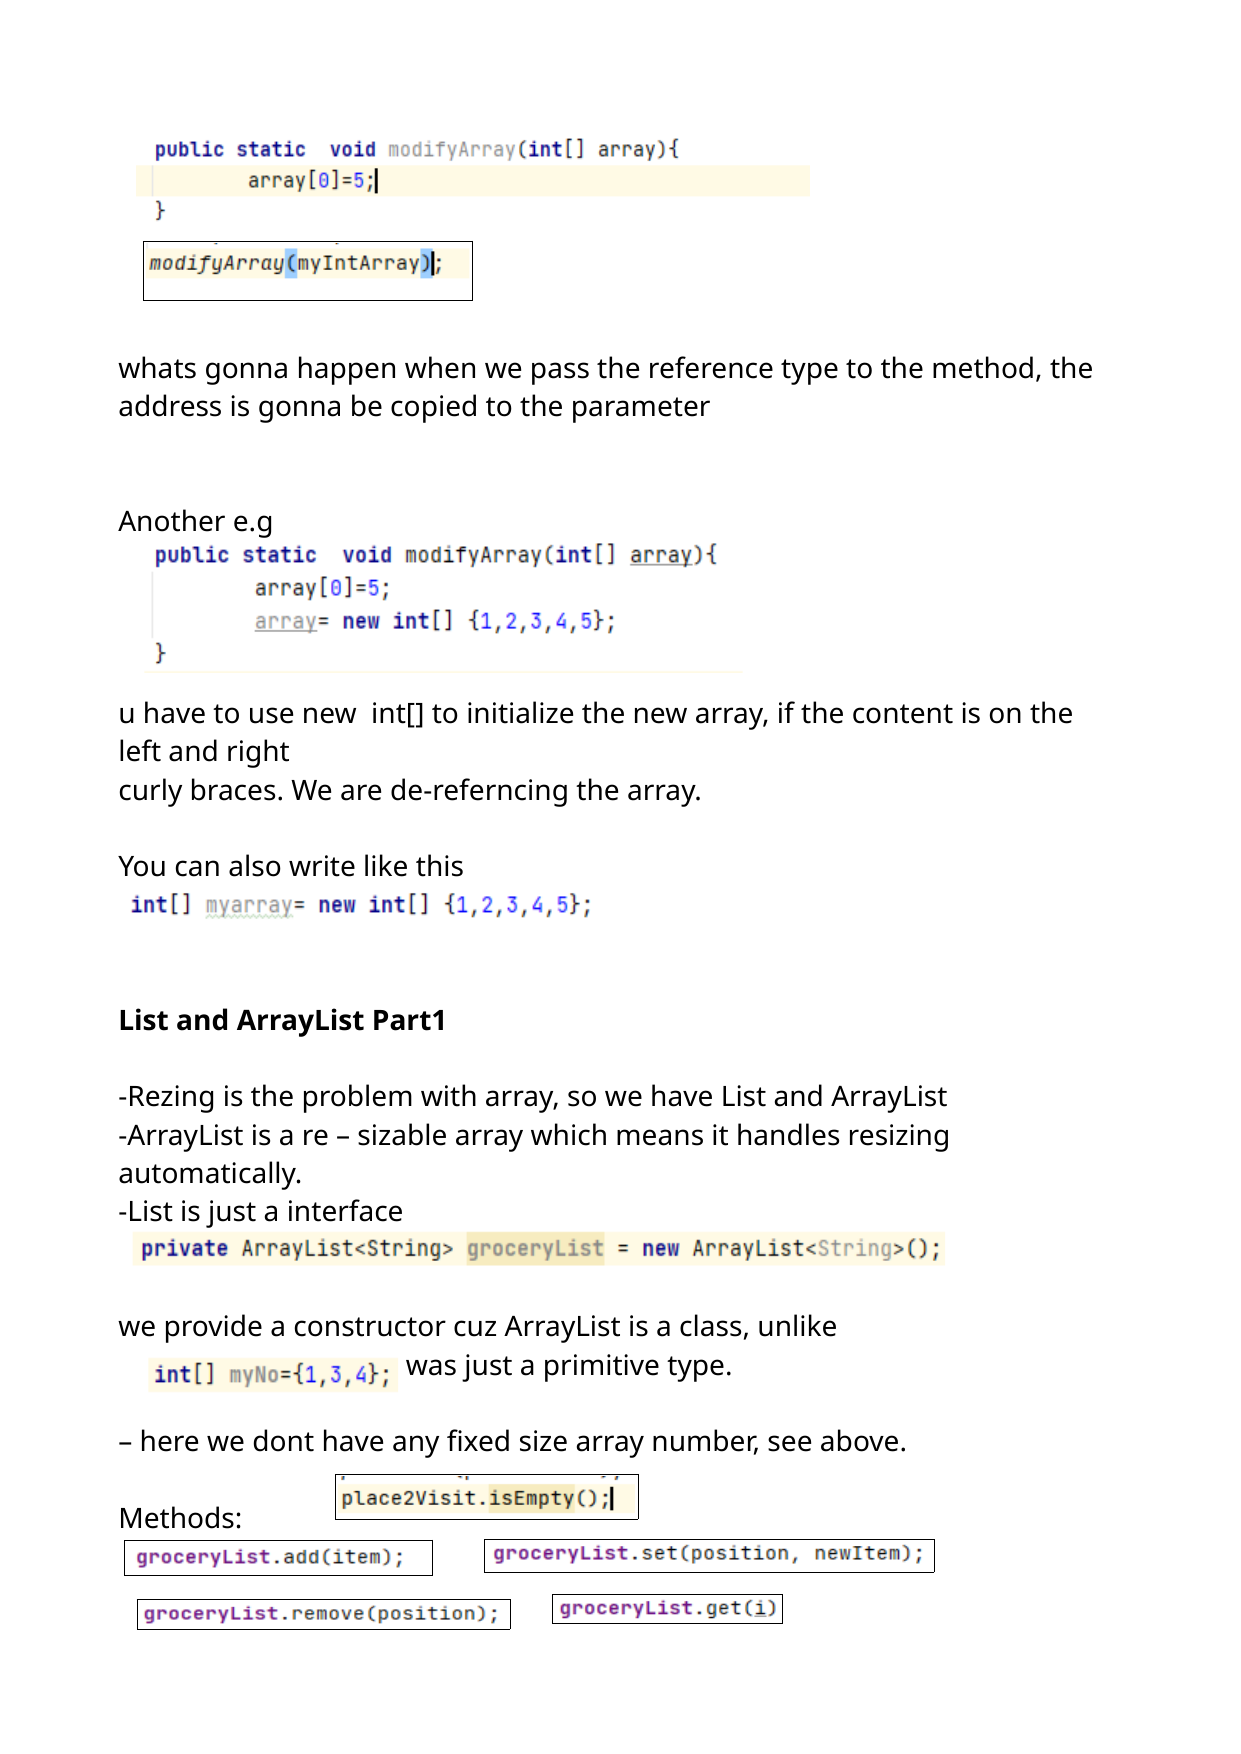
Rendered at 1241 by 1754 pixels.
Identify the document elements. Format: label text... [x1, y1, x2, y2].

text You can also write like this [118, 846, 1122, 885]
picture [127, 1542, 429, 1573]
text – here we dont have any fixed size array number, see above. [118, 1421, 1122, 1460]
text -Rezing is the problem with array, so we have List and ArrayList [118, 1076, 1122, 1115]
text List and ArrayList Part1 [118, 1000, 1122, 1038]
picture [144, 539, 743, 673]
text u have to use new int[] to initialize the new array, if the content is on the left and right [118, 693, 1122, 770]
picture [132, 1229, 946, 1269]
text -ArrayList is a re – sizable array which means it handles resizing automatically. [118, 1115, 1122, 1191]
picture [145, 243, 470, 297]
picture [126, 884, 652, 927]
text Methods: [118, 1498, 1122, 1536]
picture [337, 1476, 635, 1516]
picture [487, 1542, 932, 1569]
text Another e.g [118, 501, 1122, 540]
text we provide a constructor cuz ArrayList is a class, unlike [118, 1306, 1122, 1345]
text whats gonna happen when we pass the reference type to the method, the address is gonna be copied to the parameter [118, 348, 1122, 425]
picture [148, 1355, 399, 1394]
picture [139, 1602, 507, 1626]
text was just a primitive type. [118, 1345, 1122, 1383]
picture [555, 1596, 779, 1621]
picture [136, 134, 810, 232]
text -List is just a interface [118, 1191, 1122, 1230]
text curly braces. We are de-referncing the array. [118, 770, 1122, 808]
